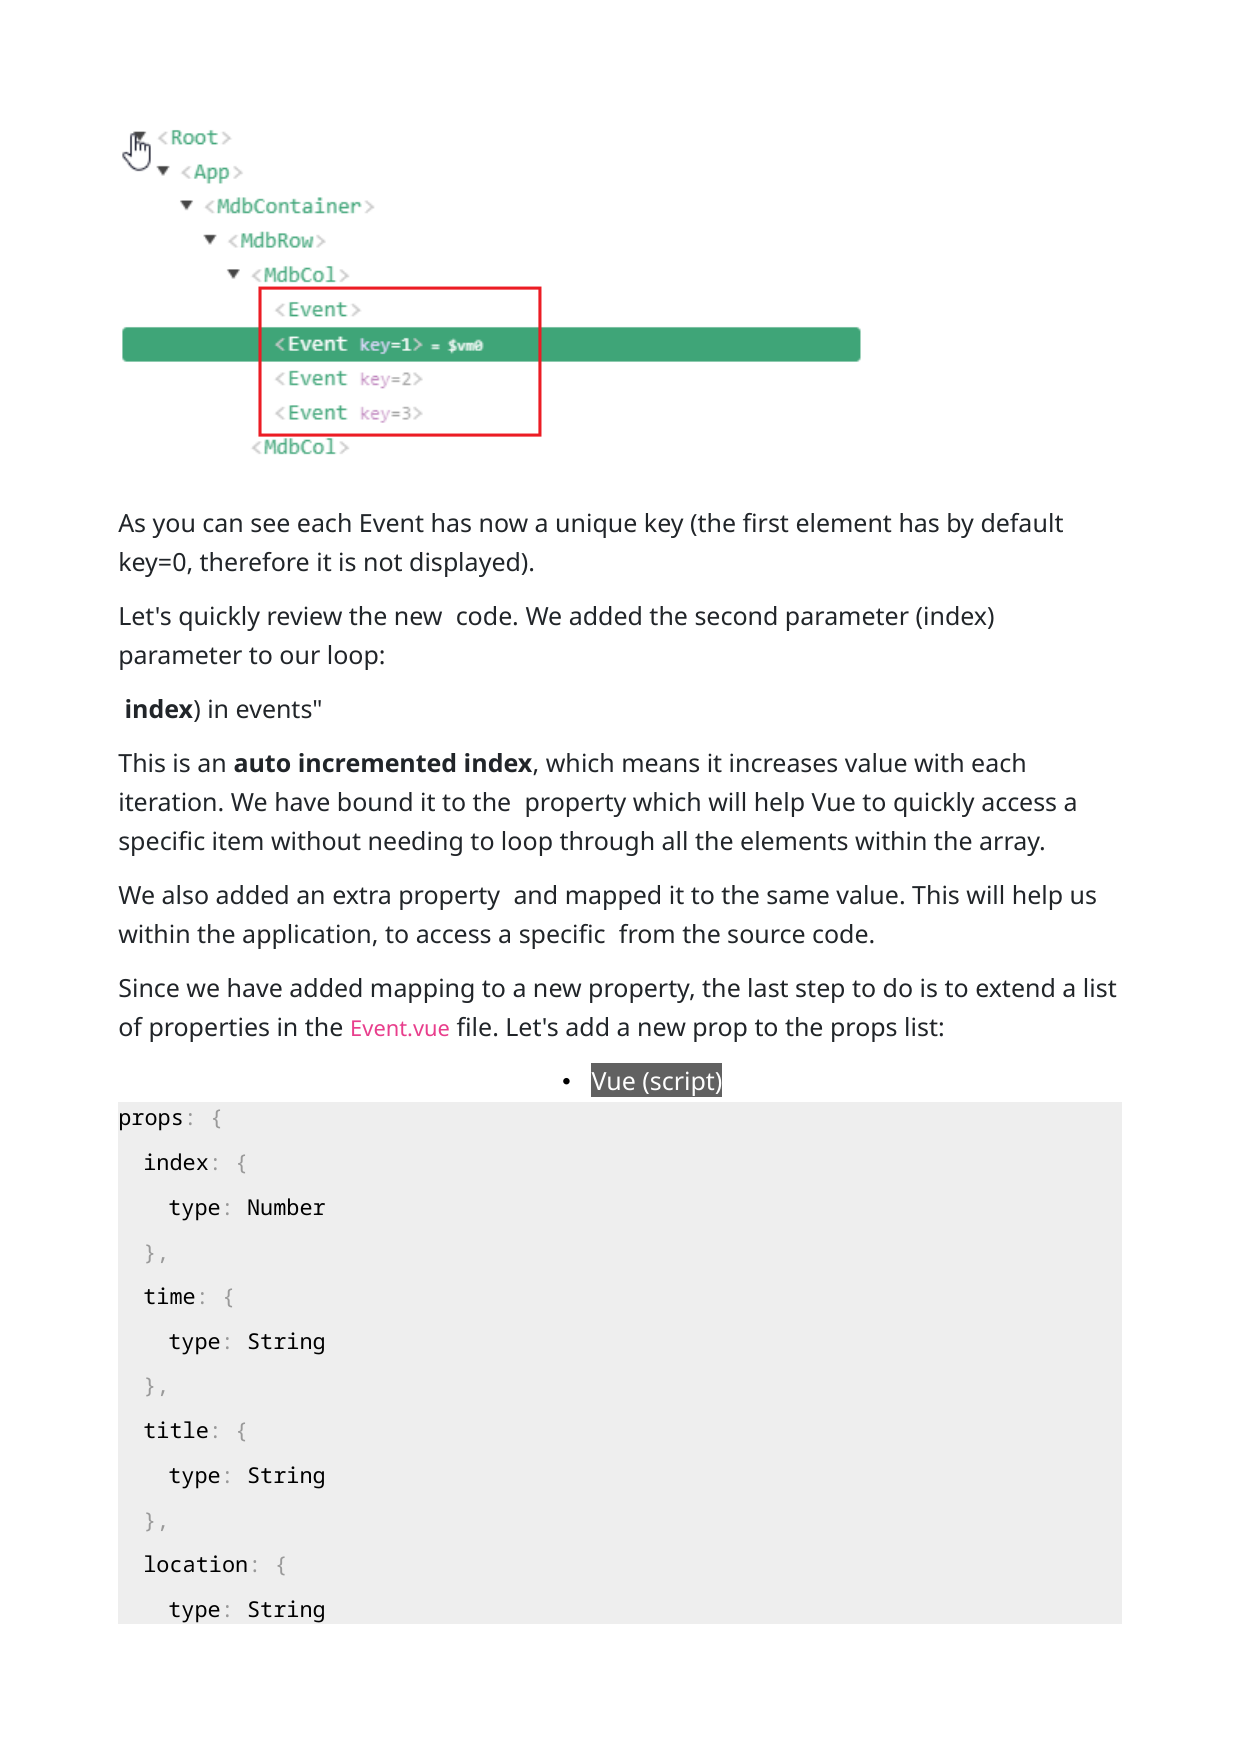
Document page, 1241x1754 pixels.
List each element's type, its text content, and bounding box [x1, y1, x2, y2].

list Vue (script) [162, 1063, 1122, 1097]
picture [118, 118, 867, 487]
text }, [118, 1371, 1122, 1400]
text location: { [118, 1549, 1122, 1579]
text Let's quickly review the new code. We added the second parameter (index) parameter to our loop: [118, 599, 1122, 672]
text type: String [118, 1594, 1122, 1624]
text props: { [118, 1102, 1122, 1132]
text index: { [118, 1147, 1122, 1177]
text }, [118, 1504, 1122, 1534]
text Since we have added mapping to a new property, the last step to do is to extend a list of properties in the Event.vue file. Let's add a new prop to the props list: [118, 970, 1122, 1043]
text }, [118, 1236, 1122, 1266]
text type: Number [118, 1192, 1122, 1222]
text type: String [118, 1326, 1122, 1356]
text time: { [118, 1281, 1122, 1311]
text type: String [118, 1460, 1122, 1490]
text index) in events" [118, 692, 1122, 726]
text title: { [118, 1415, 1122, 1445]
text We also added an extra property and mapped it to the same value. This will help us within the application, to access a specific from the source code. [118, 877, 1122, 951]
text This is an auto incremented index, which means it increases value with each iteration. We have bound it to the property which will help Vue to quickly access a specific item without needing to loop through all the elements within the array. [118, 745, 1122, 858]
text As you can see each Event has now a unique key (the first element has by default key=0, therefore it is not displayed). [118, 506, 1122, 579]
